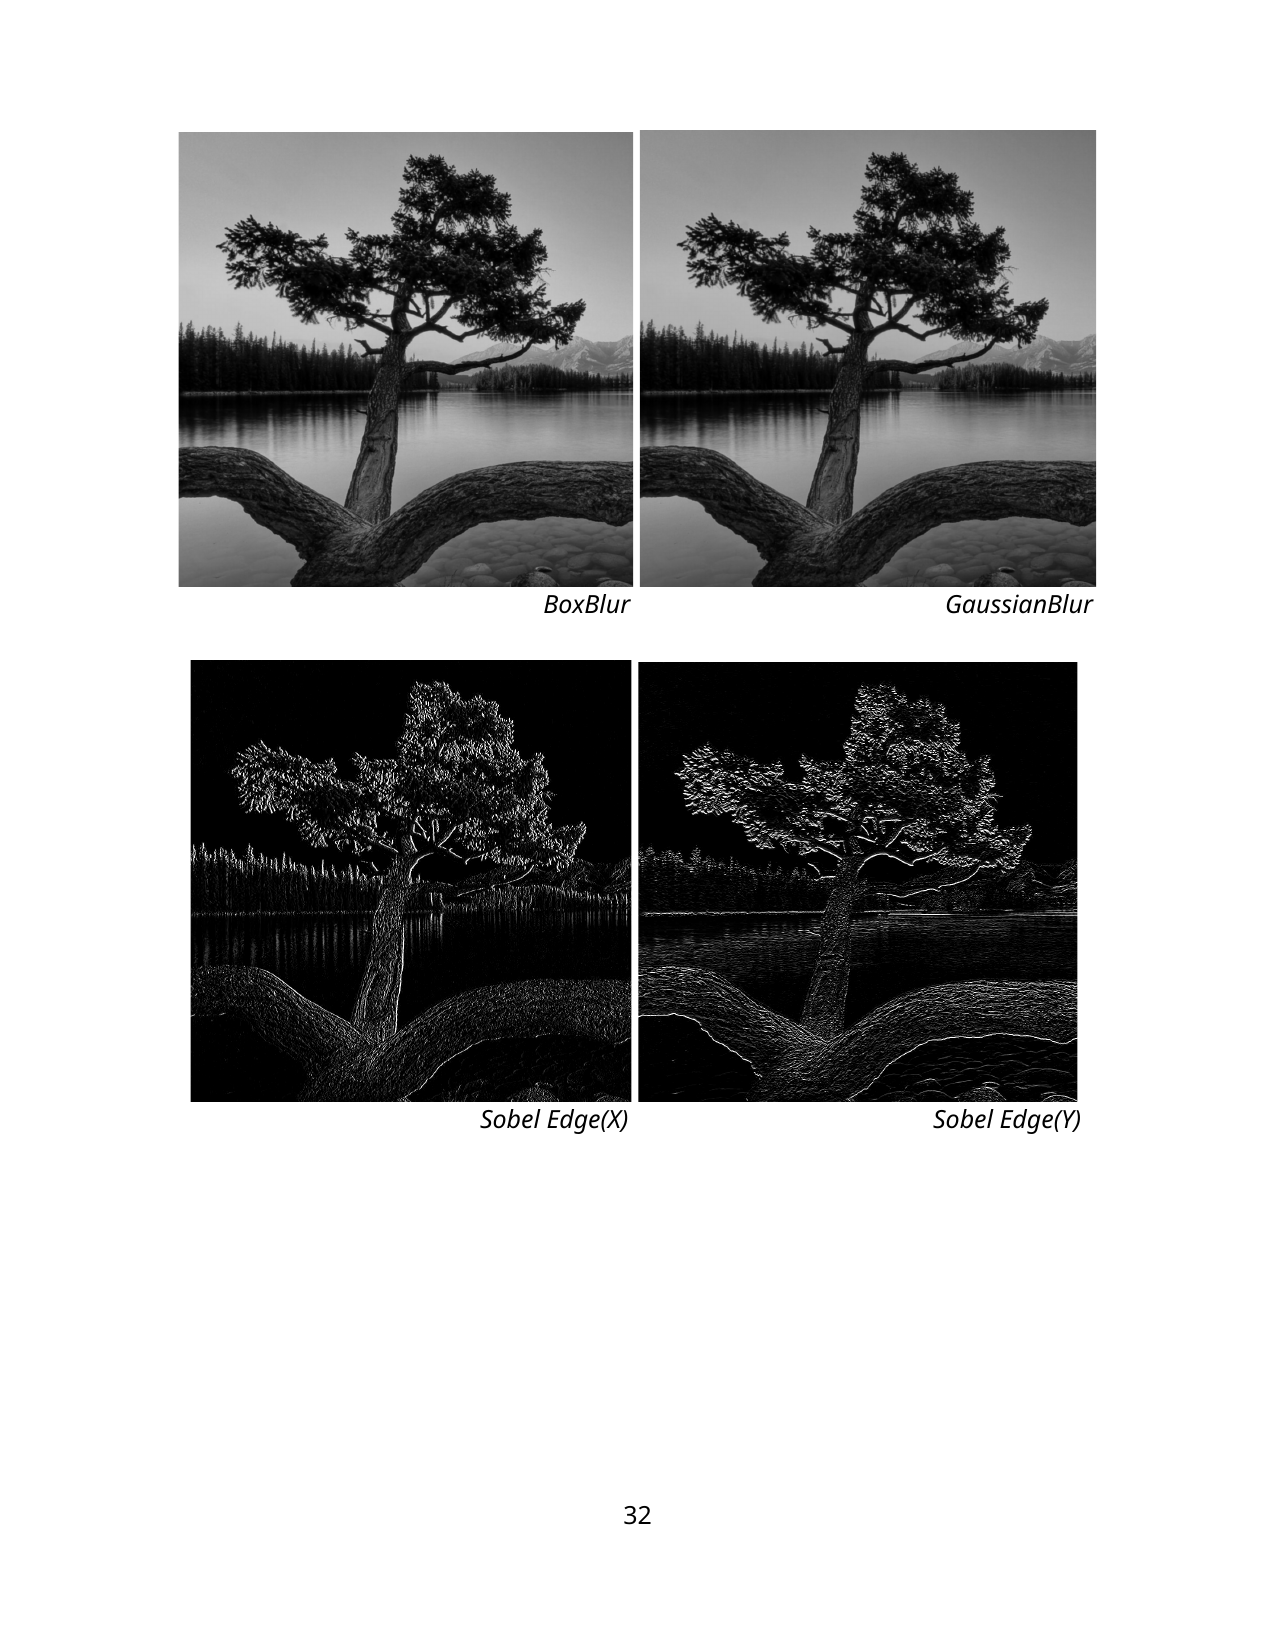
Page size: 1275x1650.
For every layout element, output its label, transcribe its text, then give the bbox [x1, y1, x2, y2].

text GaussianBlur [640, 587, 1096, 621]
picture [190, 660, 632, 1102]
picture [639, 130, 1097, 587]
picture [638, 662, 1078, 1102]
text Sobel Edge(X) [191, 1102, 631, 1135]
text Sobel Edge(Y) [631, 662, 1084, 1135]
picture [178, 132, 634, 587]
text BoxBlur [179, 587, 633, 621]
